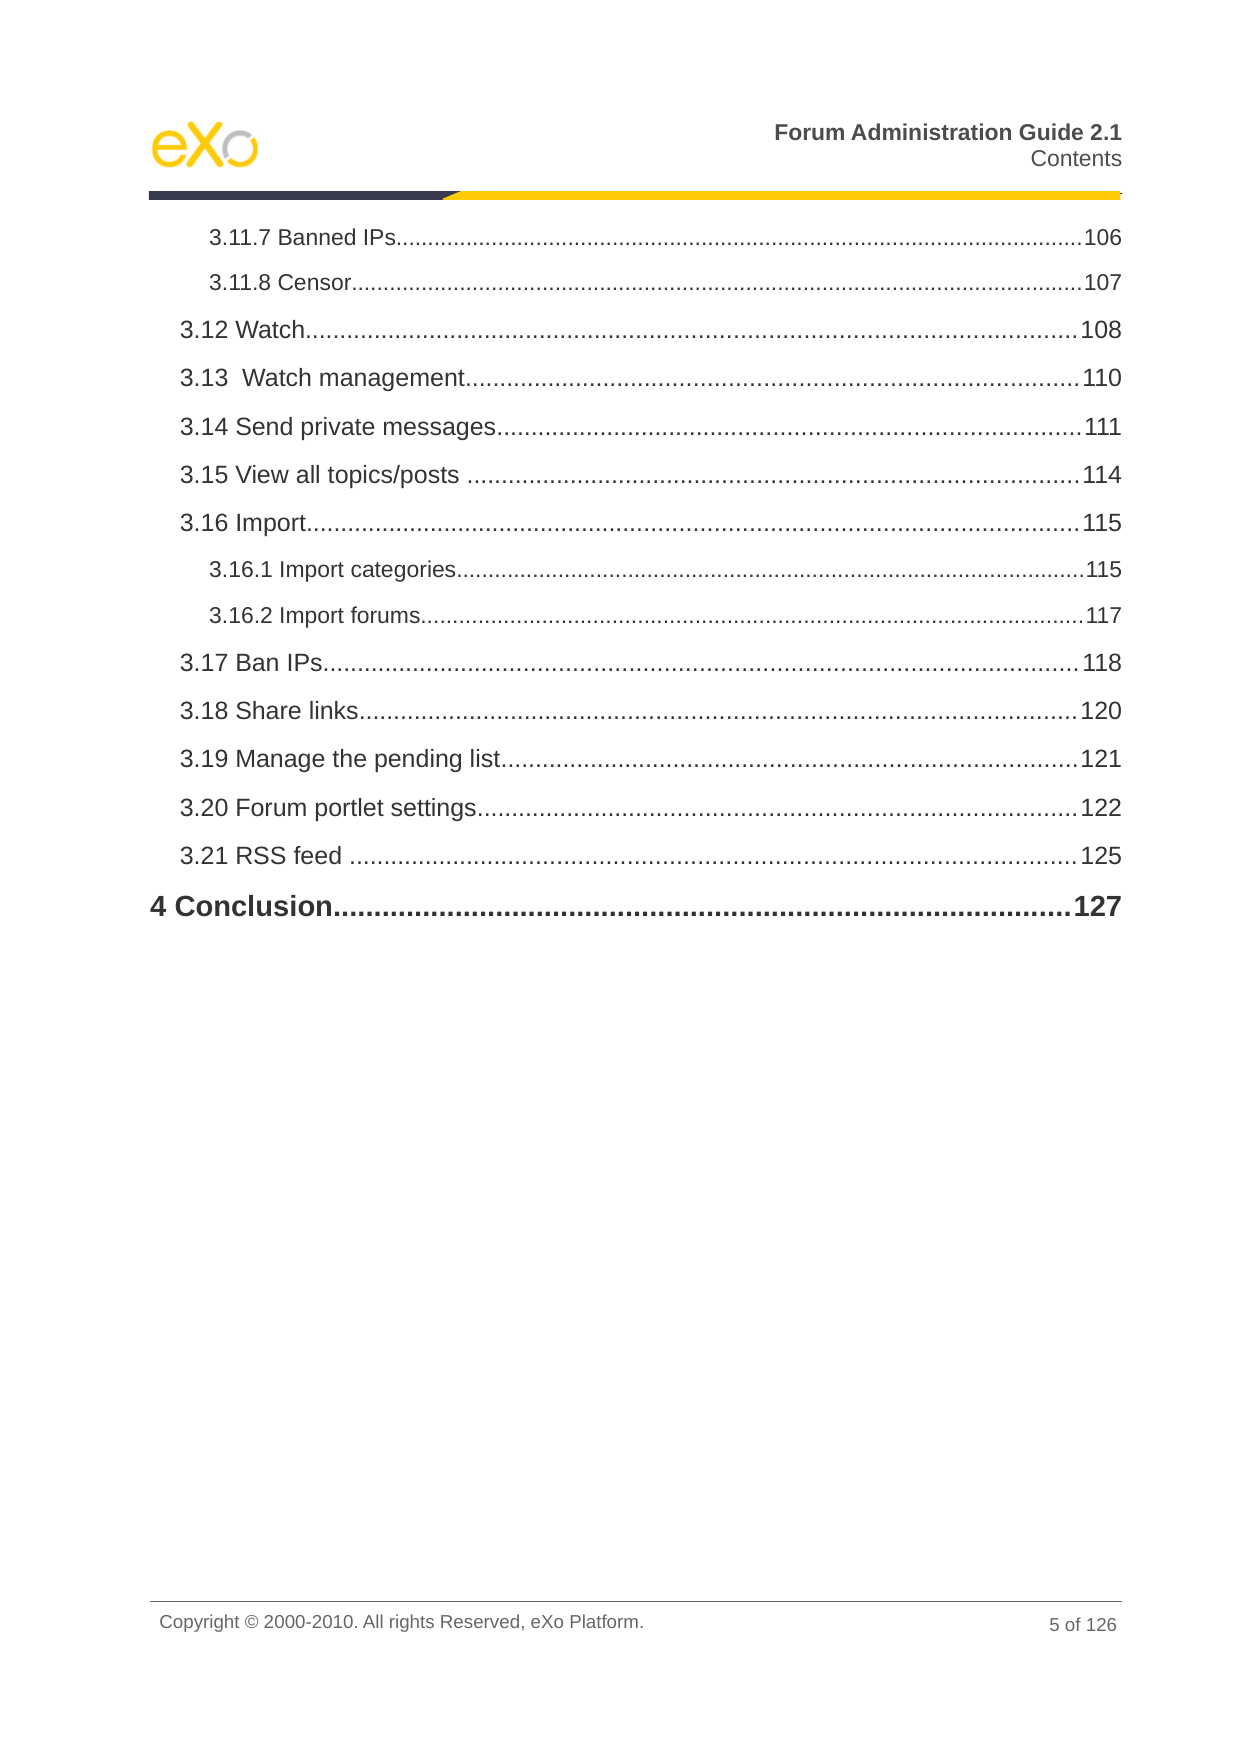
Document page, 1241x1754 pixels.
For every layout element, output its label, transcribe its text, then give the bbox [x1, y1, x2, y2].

text 3.14 Send private messages 111 [179, 412, 1122, 440]
text 3.13 Watch management 110 [179, 363, 1122, 392]
text 3.21 RSS feed 125 [179, 841, 1122, 870]
text 3.16.1 Import categories 115 [209, 556, 1122, 583]
picture [148, 191, 1121, 200]
picture [152, 121, 259, 168]
text 3.11.8 Censor 107 [209, 269, 1122, 296]
text 4 Conclusion 127 [150, 889, 1122, 923]
text 3.15 View all topics/posts 114 [179, 460, 1122, 489]
text 3.18 Share links 120 [179, 696, 1122, 725]
text 3.16.2 Import forums 117 [209, 602, 1122, 628]
text 3.19 Manage the pending list 121 [179, 744, 1122, 773]
text 3.20 Forum portlet settings 122 [179, 793, 1122, 821]
text 3.17 Ban IPs 118 [179, 648, 1122, 677]
text 3.12 Watch 108 [179, 315, 1122, 344]
text 3.11.7 Banned IPs 106 [209, 223, 1122, 250]
text 3.16 Import 115 [179, 508, 1122, 537]
